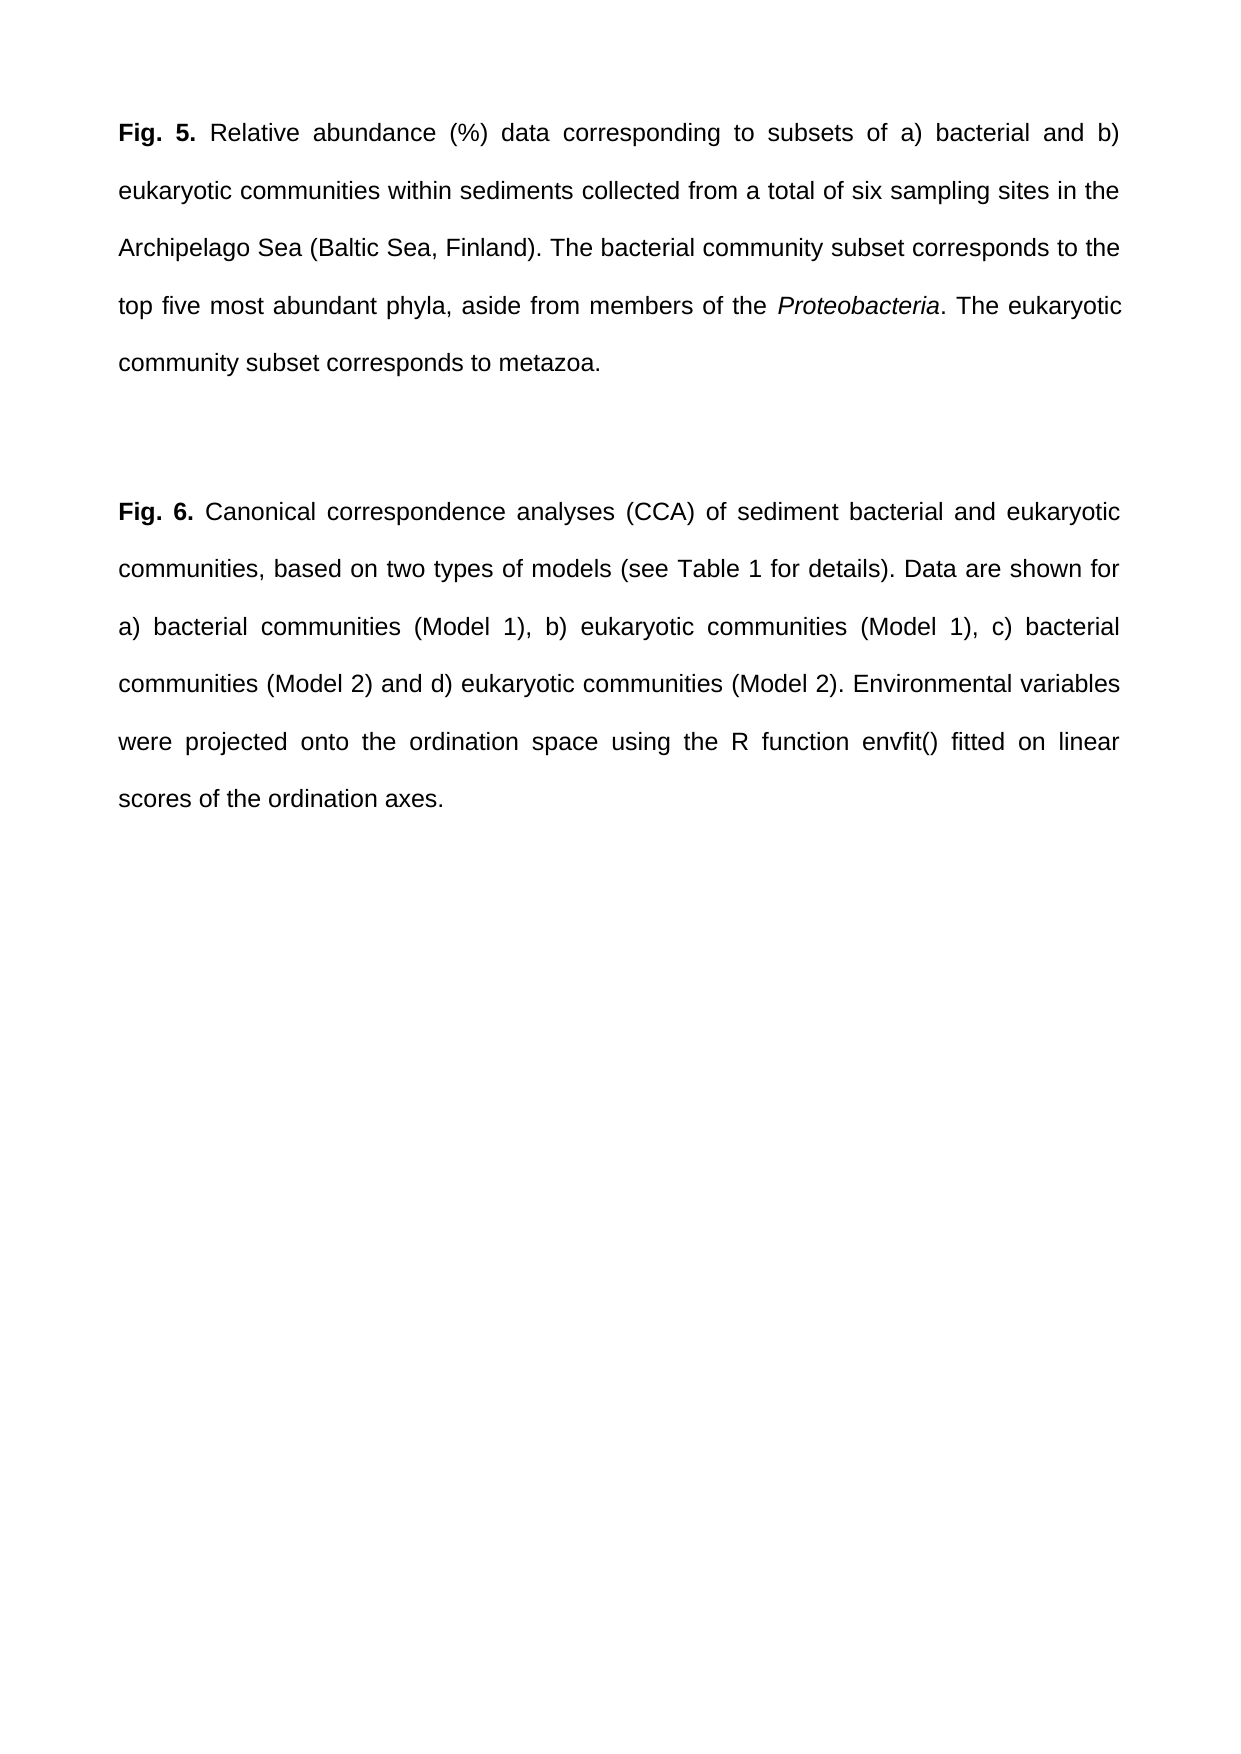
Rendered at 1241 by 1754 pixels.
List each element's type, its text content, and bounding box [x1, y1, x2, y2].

text Fig. 6. Canonical correspondence analyses (CCA) of sediment bacterial and eukaryotic communities, based on two types of models (see Table 1 for details). Data are shown for a) bacterial communities (Model 1), b) eukaryotic communities (Model 1), c) bacterial communities (Model 2) and d) eukaryotic communities (Model 2). Environmental variables were projected onto the ordination space using the R function envfit() fitted on linear scores of the ordination axes. [118, 496, 1122, 813]
text Fig. 5. Relative abundance (%) data corresponding to subsets of a) bacterial and b) eukaryotic communities within sediments collected from a total of six sampling sites in the Archipelago Sea (Baltic Sea, Finland). The bacterial community subset corresponds to the top five most abundant phyla, aside from members of the Proteobacteria. The eukaryotic community subset corresponds to metazoa. [118, 118, 1122, 377]
